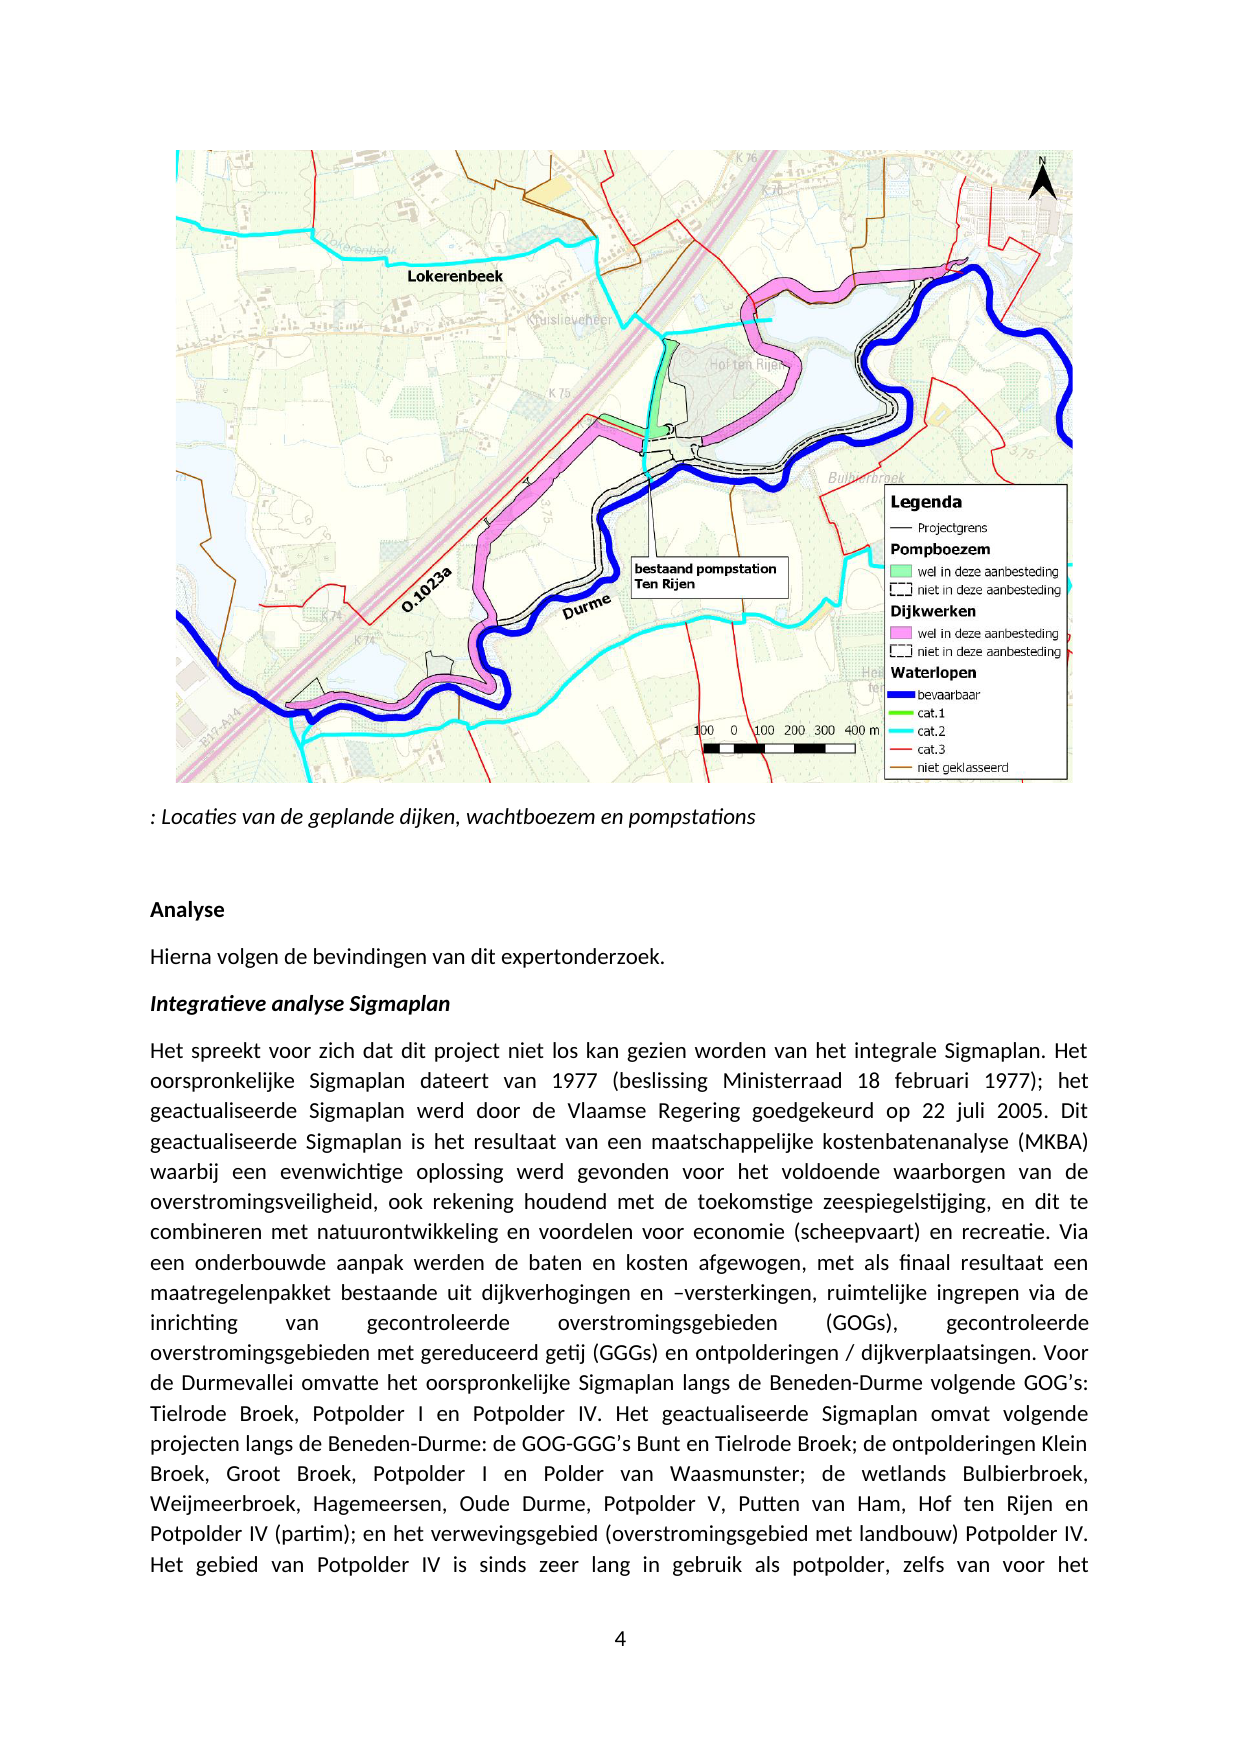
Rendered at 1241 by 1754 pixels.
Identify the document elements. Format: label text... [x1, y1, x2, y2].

text Analyse [150, 896, 1090, 924]
text Hierna volgen de bevindingen van dit expertonderzoek. [150, 942, 1090, 971]
text : Locaties van de geplande dijken, wachtboezem en pompstations [150, 802, 1090, 830]
text Integratieve analyse Sigmaplan [150, 989, 1090, 1017]
text Het spreekt voor zich dat dit project niet los kan gezien worden van het integrale Sigmaplan. Het oorspronkelijke Sigmaplan dateert van 1977 (beslissing Ministerraad 18 februari 1977); het geactualiseerde Sigmaplan werd door de Vlaamse Regering goedgekeurd op 22 juli 2005. Dit geactualiseerde Sigmaplan is het resultaat van een maatschappelijke kostenbatenanalyse (MKBA) waarbij een evenwichtige oplossing werd gevonden voor het voldoende waarborgen van de overstromingsveiligheid, ook rekening houdend met de toekomstige zeespiegelstijging, en dit te combineren met natuurontwikkeling en voordelen voor economie (scheepvaart) en recreatie. Via een onderbouwde aanpak werden de baten en kosten afgewogen, met als finaal resultaat een maatregelenpakket bestaande uit dijkverhogingen en –versterkingen, ruimtelijke ingrepen via de inrichting van gecontroleerde overstromingsgebieden (GOGs), gecontroleerde overstromingsgebieden met gereduceerd getij (GGGs) en ontpolderingen / dijkverplaatsingen. Voor de Durmevallei omvatte het oorspronkelijke Sigmaplan langs de Beneden-Durme volgende GOG’s: Tielrode Broek, Potpolder I en Potpolder IV. Het geactualiseerde Sigmaplan omvat volgende projecten langs de Beneden-Durme: de GOG-GGG’s Bunt en Tielrode Broek; de ontpolderingen Klein Broek, Groot Broek, Potpolder I en Polder van Waasmunster; de wetlands Bulbierbroek, Weijmeerbroek, Hagemeersen, Oude Durme, Potpolder V, Putten van Ham, Hof ten Rijen en Potpolder IV (partim); en het verwevingsgebied (overstromingsgebied met landbouw) Potpolder IV. Het gebied van Potpolder IV is sinds zeer lang in gebruik als potpolder, zelfs van voor het [150, 1036, 1090, 1578]
